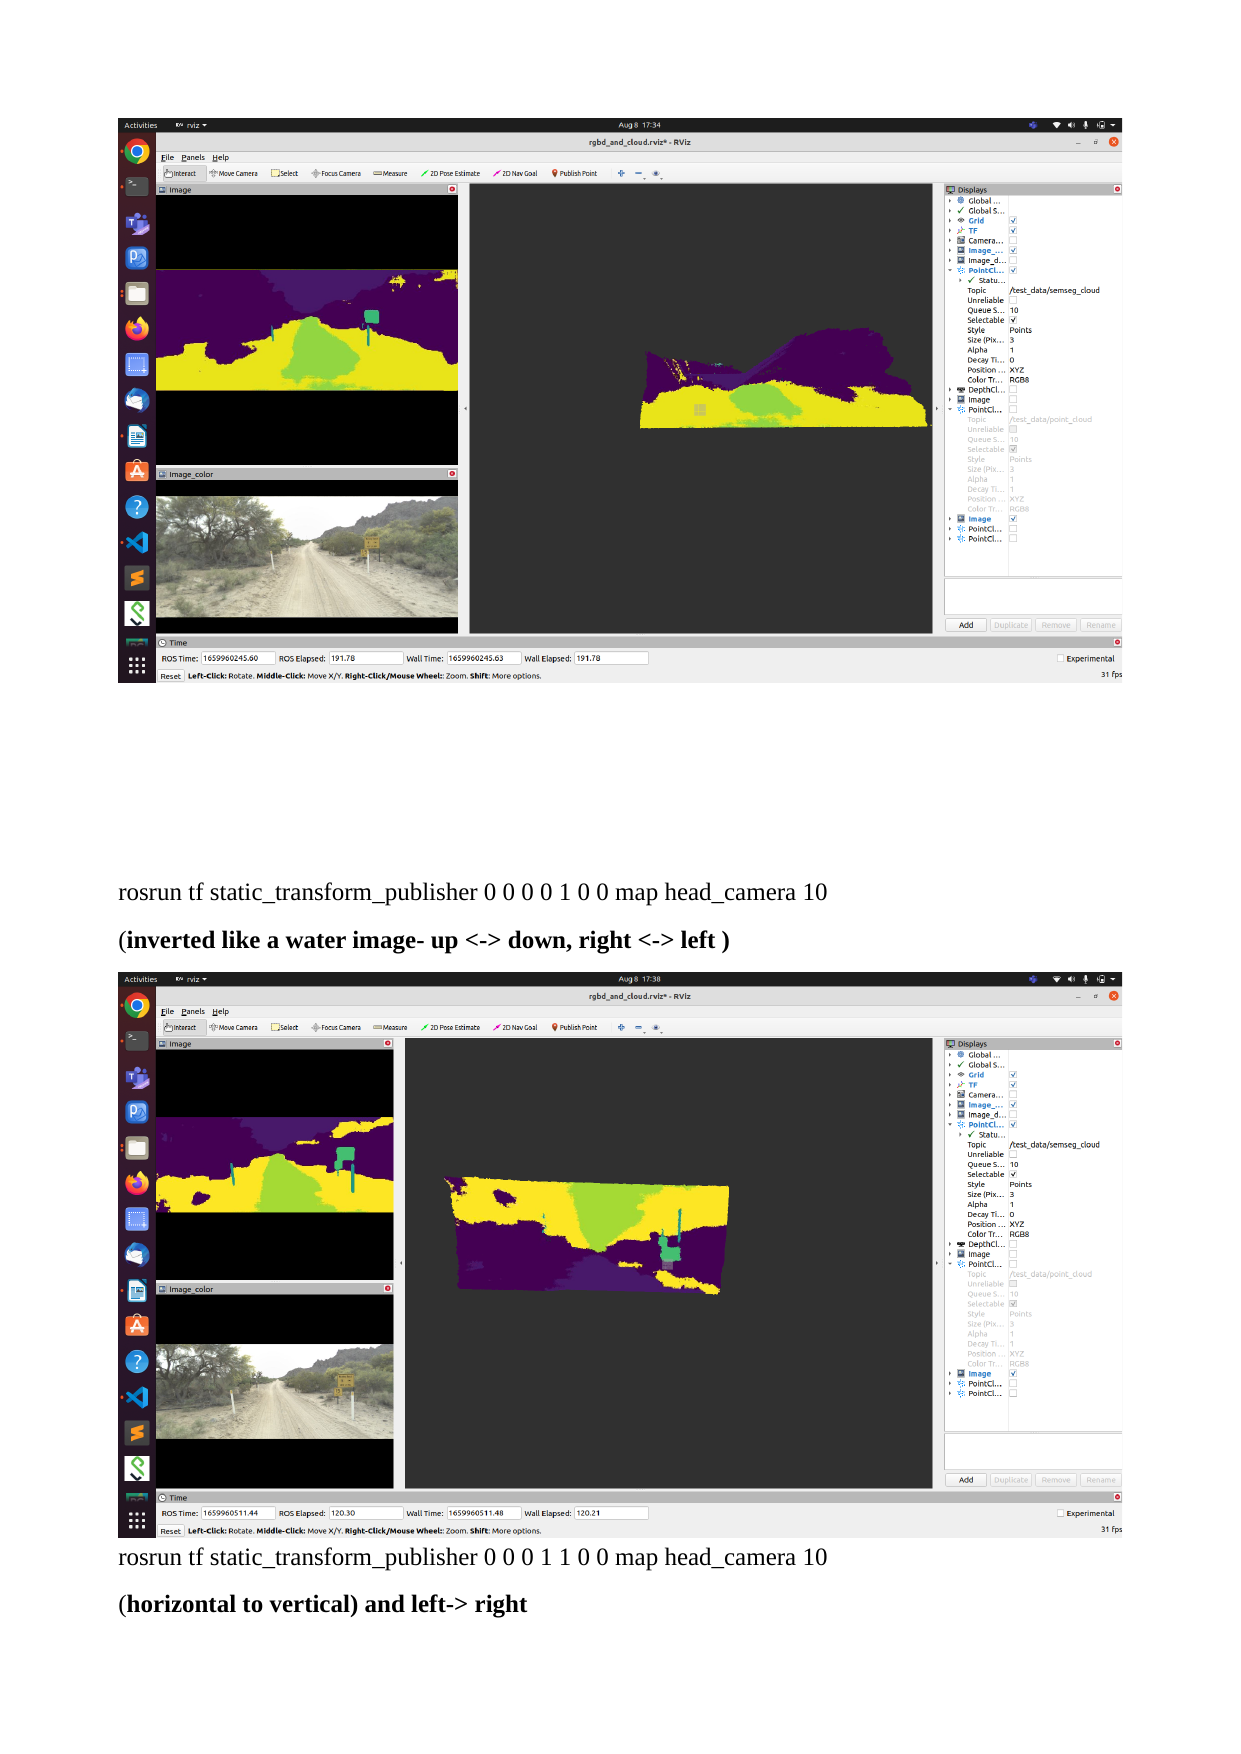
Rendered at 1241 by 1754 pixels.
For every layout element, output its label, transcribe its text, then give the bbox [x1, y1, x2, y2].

text rosrun tf static_transform_publisher 0 0 0 1 1 0 0 map head_camera 10 [118, 1538, 1122, 1570]
text (horizontal to vertical) and left-> right [118, 1589, 1122, 1618]
text (inverted like a water image- up <-> down, right <-> left ) [118, 925, 1122, 954]
picture [118, 118, 1123, 683]
picture [118, 972, 1123, 1538]
text rosrun tf static_transform_publisher 0 0 0 0 1 0 0 map head_camera 10 [118, 877, 1122, 906]
